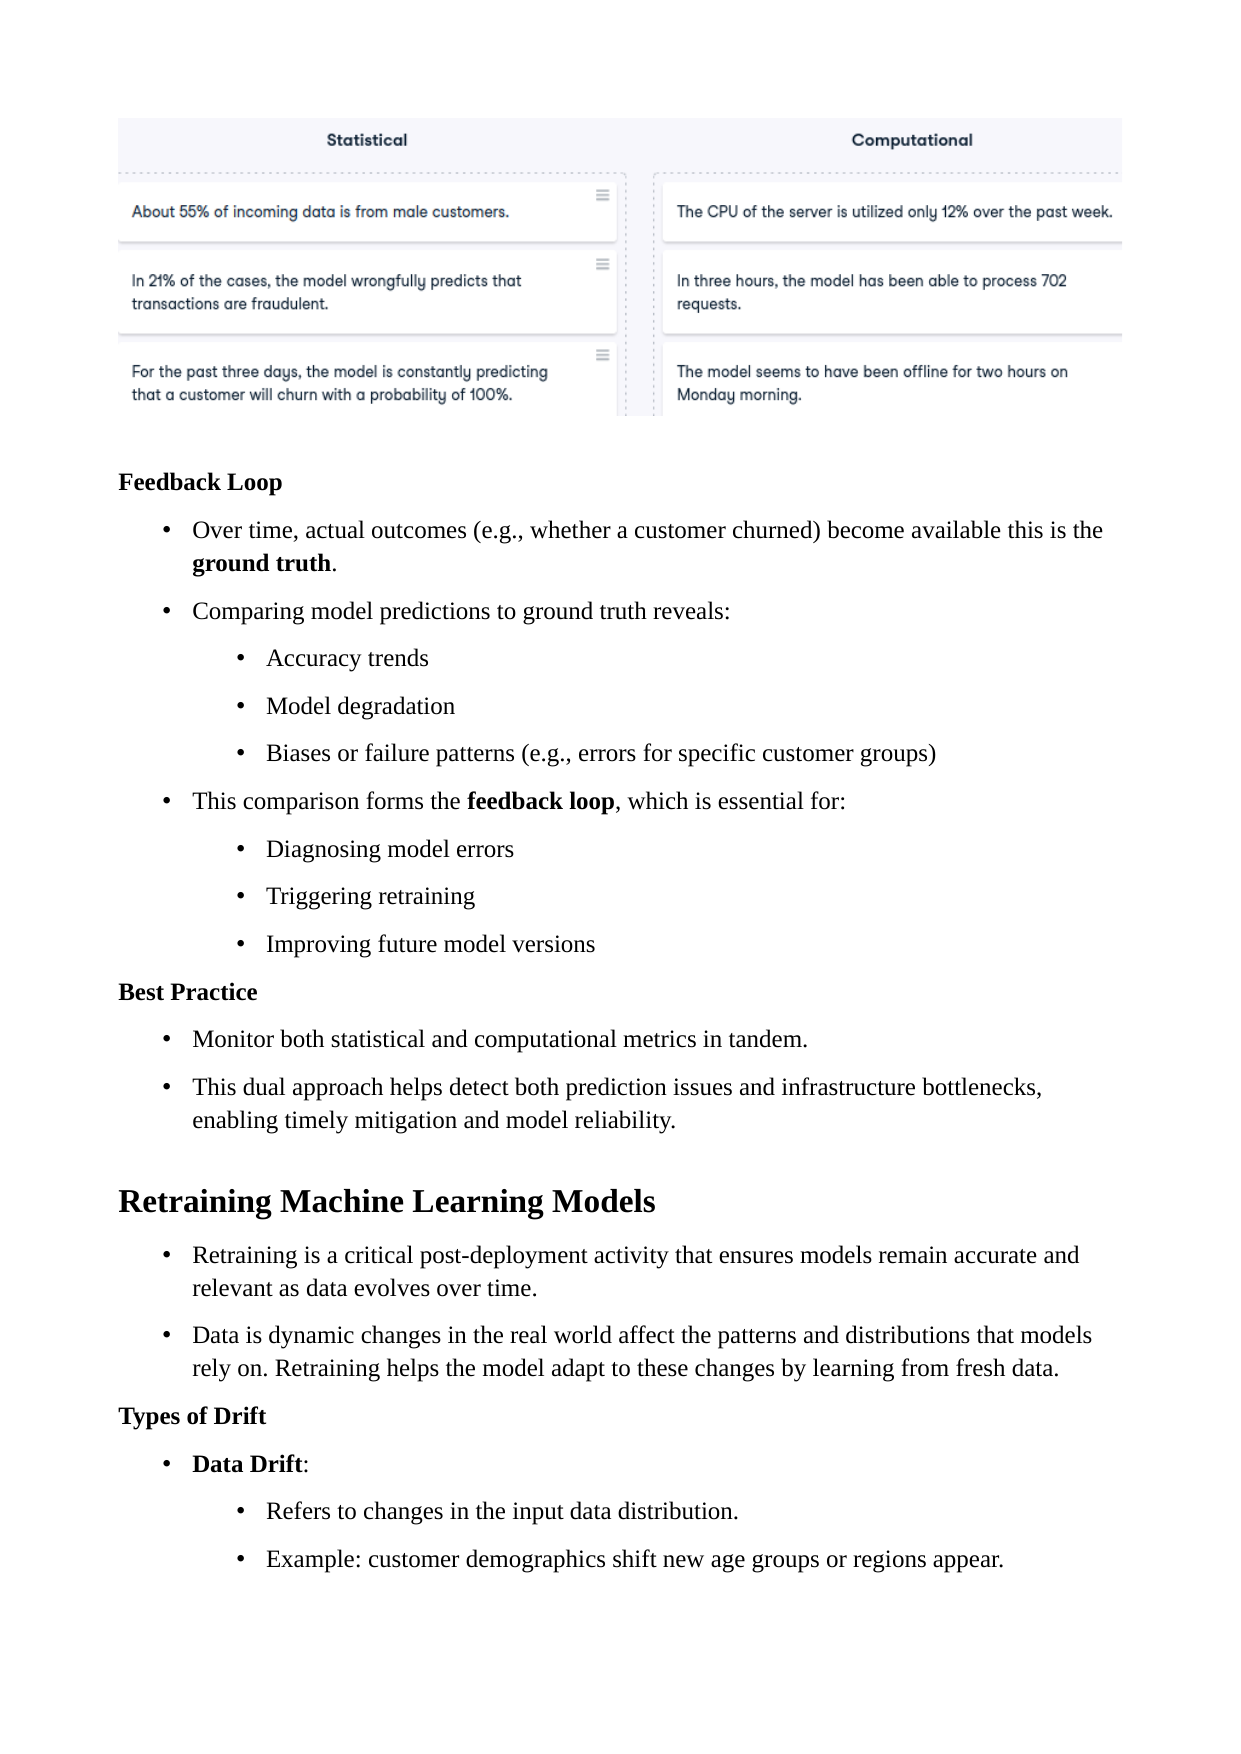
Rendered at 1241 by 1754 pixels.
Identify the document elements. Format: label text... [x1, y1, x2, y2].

picture [118, 118, 1123, 416]
text Best Practice [118, 977, 1122, 1005]
text Feedback Loop [118, 467, 1122, 496]
list Improving future model versions [236, 929, 1122, 958]
list Biases or failure patterns (e.g., errors for specific customer groups) [236, 738, 1122, 767]
text Types of Drift [118, 1401, 1122, 1430]
list Over time, actual outcomes (e.g., whether a customer churned) become available this is the ground truth. [162, 515, 1122, 577]
list Retraining is a critical post-deployment activity that ensures models remain accurate and relevant as data evolves over time. [162, 1240, 1122, 1302]
list Data Drift: [162, 1449, 1122, 1477]
list Data is dynamic changes in the real world affect the patterns and distributions that models rely on. Retraining helps the model adapt to these changes by learning from fresh data. [162, 1320, 1122, 1382]
text Retraining Machine Learning Models [118, 1181, 1122, 1219]
list Example: customer demographics shift new age groups or regions appear. [236, 1544, 1122, 1573]
list Monitor both statistical and computational metrics in tandem. [162, 1024, 1122, 1053]
list Triggering retraining [236, 881, 1122, 910]
list Diagnosing model errors [236, 834, 1122, 862]
list Comparing model predictions to ground truth reveals: [162, 596, 1122, 624]
list Accuracy trends [236, 643, 1122, 672]
list This dual approach helps detect both prediction issues and infrastructure bottlenecks, enabling timely mitigation and model reliability. [162, 1072, 1122, 1133]
list Model degradation [236, 691, 1122, 720]
list Refers to changes in the input data distribution. [236, 1496, 1122, 1525]
list This comparison forms the feedback loop, which is essential for: [162, 786, 1122, 815]
